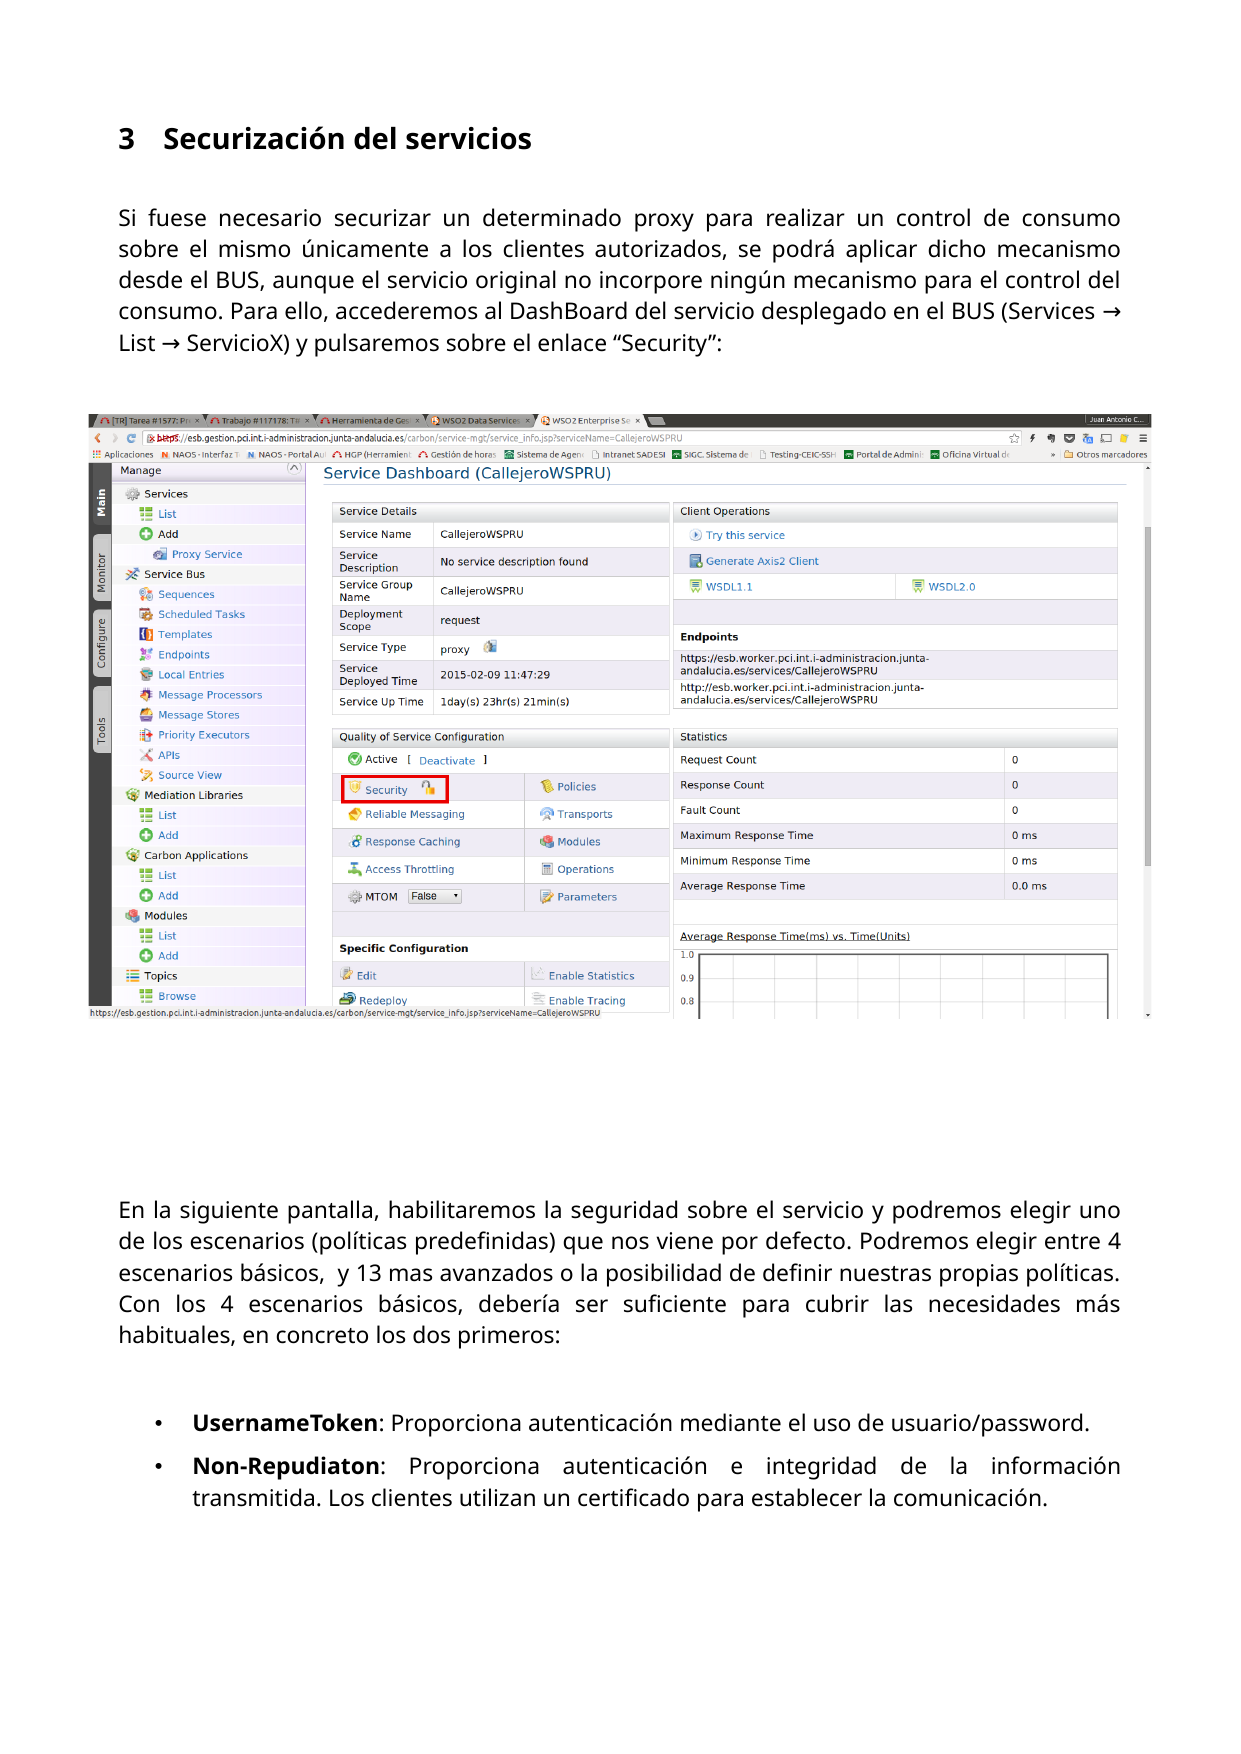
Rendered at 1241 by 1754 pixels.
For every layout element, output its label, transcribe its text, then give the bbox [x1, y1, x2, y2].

text En la siguiente pantalla, habilitaremos la seguridad sobre el servicio y podremos elegir uno de los escenarios (políticas predefinidas) que nos viene por defecto. Podremos elegir entre 4 escenarios básicos, y 13 mas avanzados o la posibilidad de definir nuestras propias políticas. Con los 4 escenarios básicos, debería ser suficiente para cubrir las necesidades más habituales, en concreto los dos primeros: [118, 1194, 1122, 1350]
text Si fuese necesario securizar un determinado proxy para realizar un control de consumo sobre el mismo únicamente a los clientes autorizados, se podrá aplicar dicho mecanismo desde el BUS, aunque el servicio original no incorpore ningún mecanismo para el control del consumo. Para ello, accederemos al DashBoard del servicio desplegado en el BUS (Services → List → ServicioX) y pulsaremos sobre el enlace “Security”: [118, 202, 1122, 358]
list UsernameToken: Proporciona autenticación mediante el uso de usuario/password. [154, 1407, 1122, 1438]
picture [88, 414, 1152, 1019]
list Non-Repudiaton: Proporciona autenticación e integridad de la información transmitida. Los clientes utilizan un certificado para establecer la comunicación. [154, 1450, 1122, 1513]
subtitle Securización del servicios [118, 118, 1122, 158]
